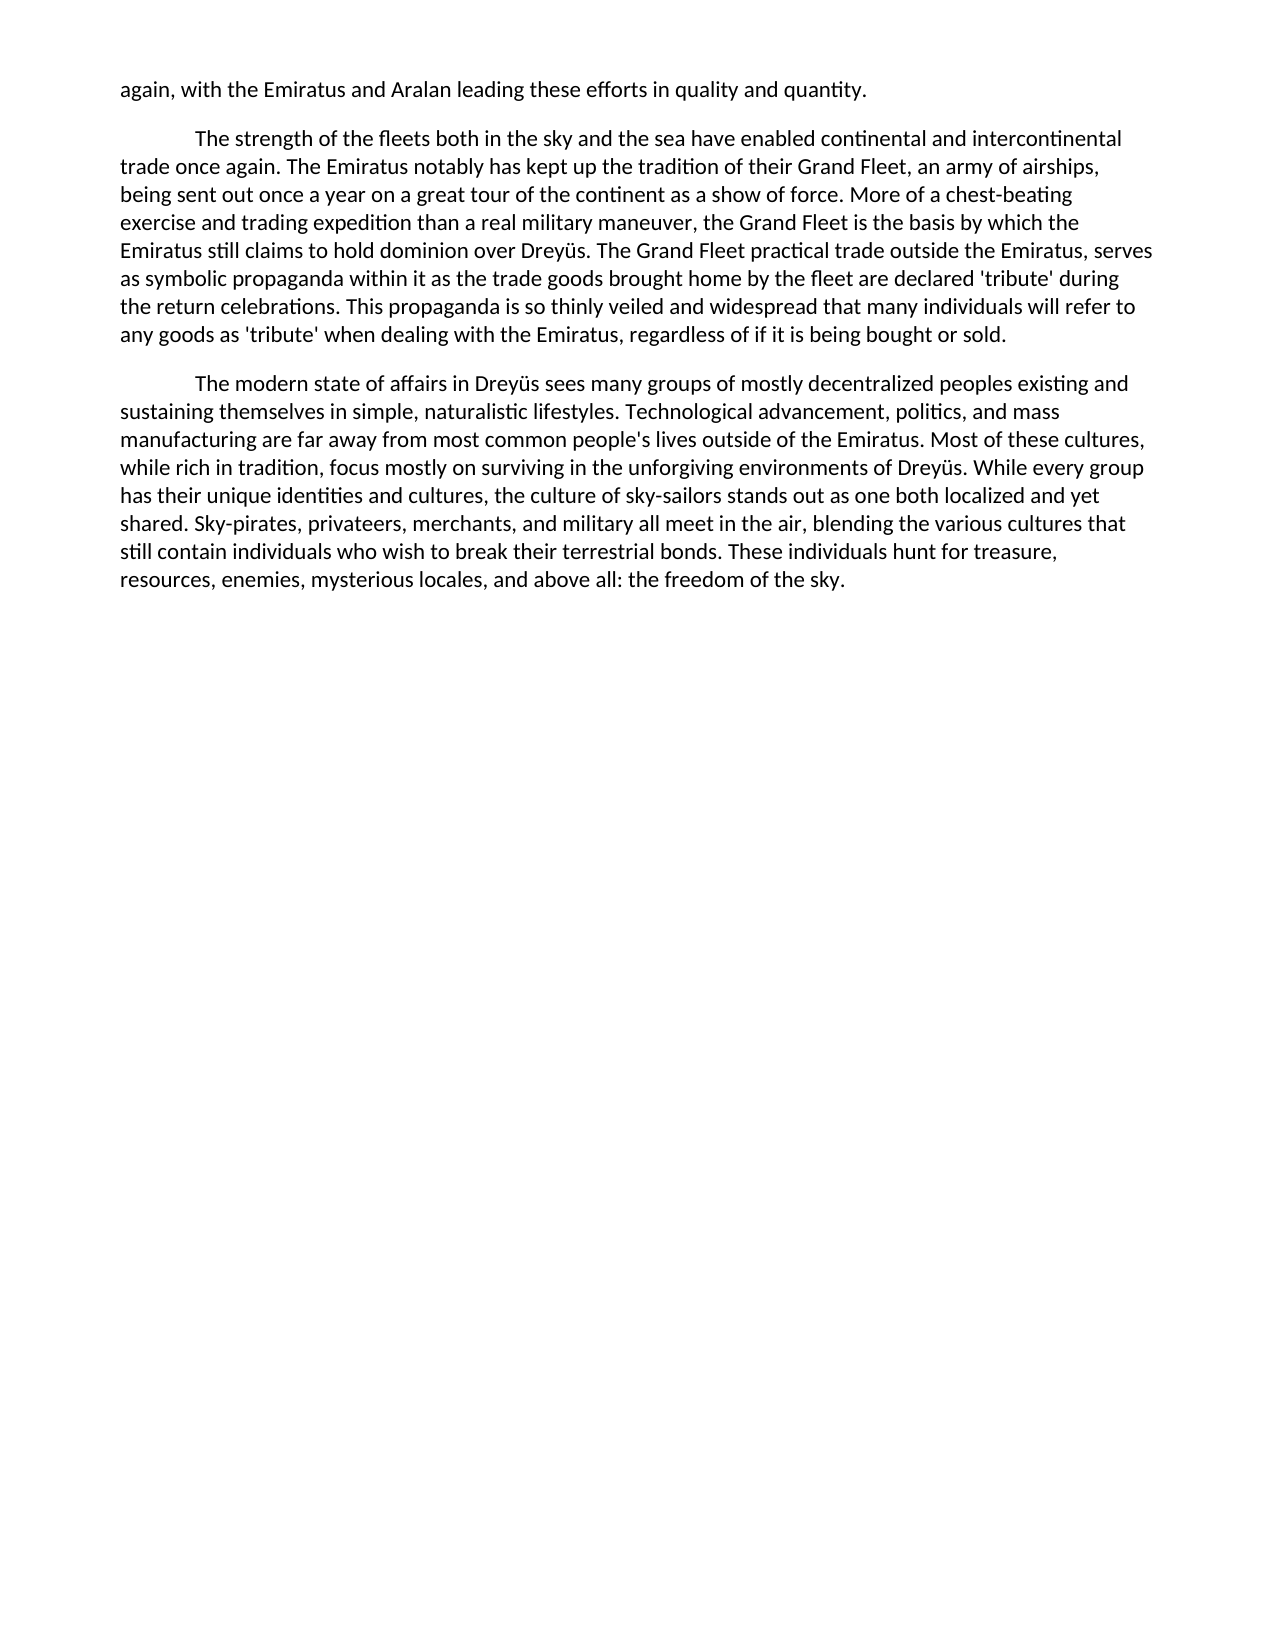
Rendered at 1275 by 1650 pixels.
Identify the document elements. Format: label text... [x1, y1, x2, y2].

text again, with the Emiratus and Aralan leading these efforts in quality and quantity. [120, 75, 1155, 103]
text The modern state of affairs in Dreyüs sees many groups of mostly decentralized peoples existing and sustaining themselves in simple, naturalistic lifestyles. Technological advancement, politics, and mass manufacturing are far away from most common people's lives outside of the Emiratus. Most of these cultures, while rich in tradition, focus mostly on surviving in the unforgiving environments of Dreyüs. While every group has their unique identities and cultures, the culture of sky-sailors stands out as one both localized and yet shared. Sky-pirates, privateers, merchants, and military all meet in the air, blending the various cultures that still contain individuals who wish to break their terrestrial bonds. These individuals hunt for treasure, resources, enemies, mysterious locales, and above all: the freedom of the sky. [120, 369, 1155, 593]
text The strength of the fleets both in the sky and the sea have enabled continental and intercontinental trade once again. The Emiratus notably has kept up the tradition of their Grand Fleet, an army of airships, being sent out once a year on a great tour of the continent as a show of force. More of a chest-beating exercise and trading expedition than a real military maneuver, the Grand Fleet is the basis by which the Emiratus still claims to hold dominion over Dreyüs. The Grand Fleet practical trade outside the Emiratus, serves as symbolic propaganda within it as the trade goods brought home by the fleet are declared 'tribute' during the return celebrations. This propaganda is so thinly veiled and widespread that many individuals will refer to any goods as 'tribute' when dealing with the Emiratus, regardless of if it is being bought or sold. [120, 124, 1155, 348]
